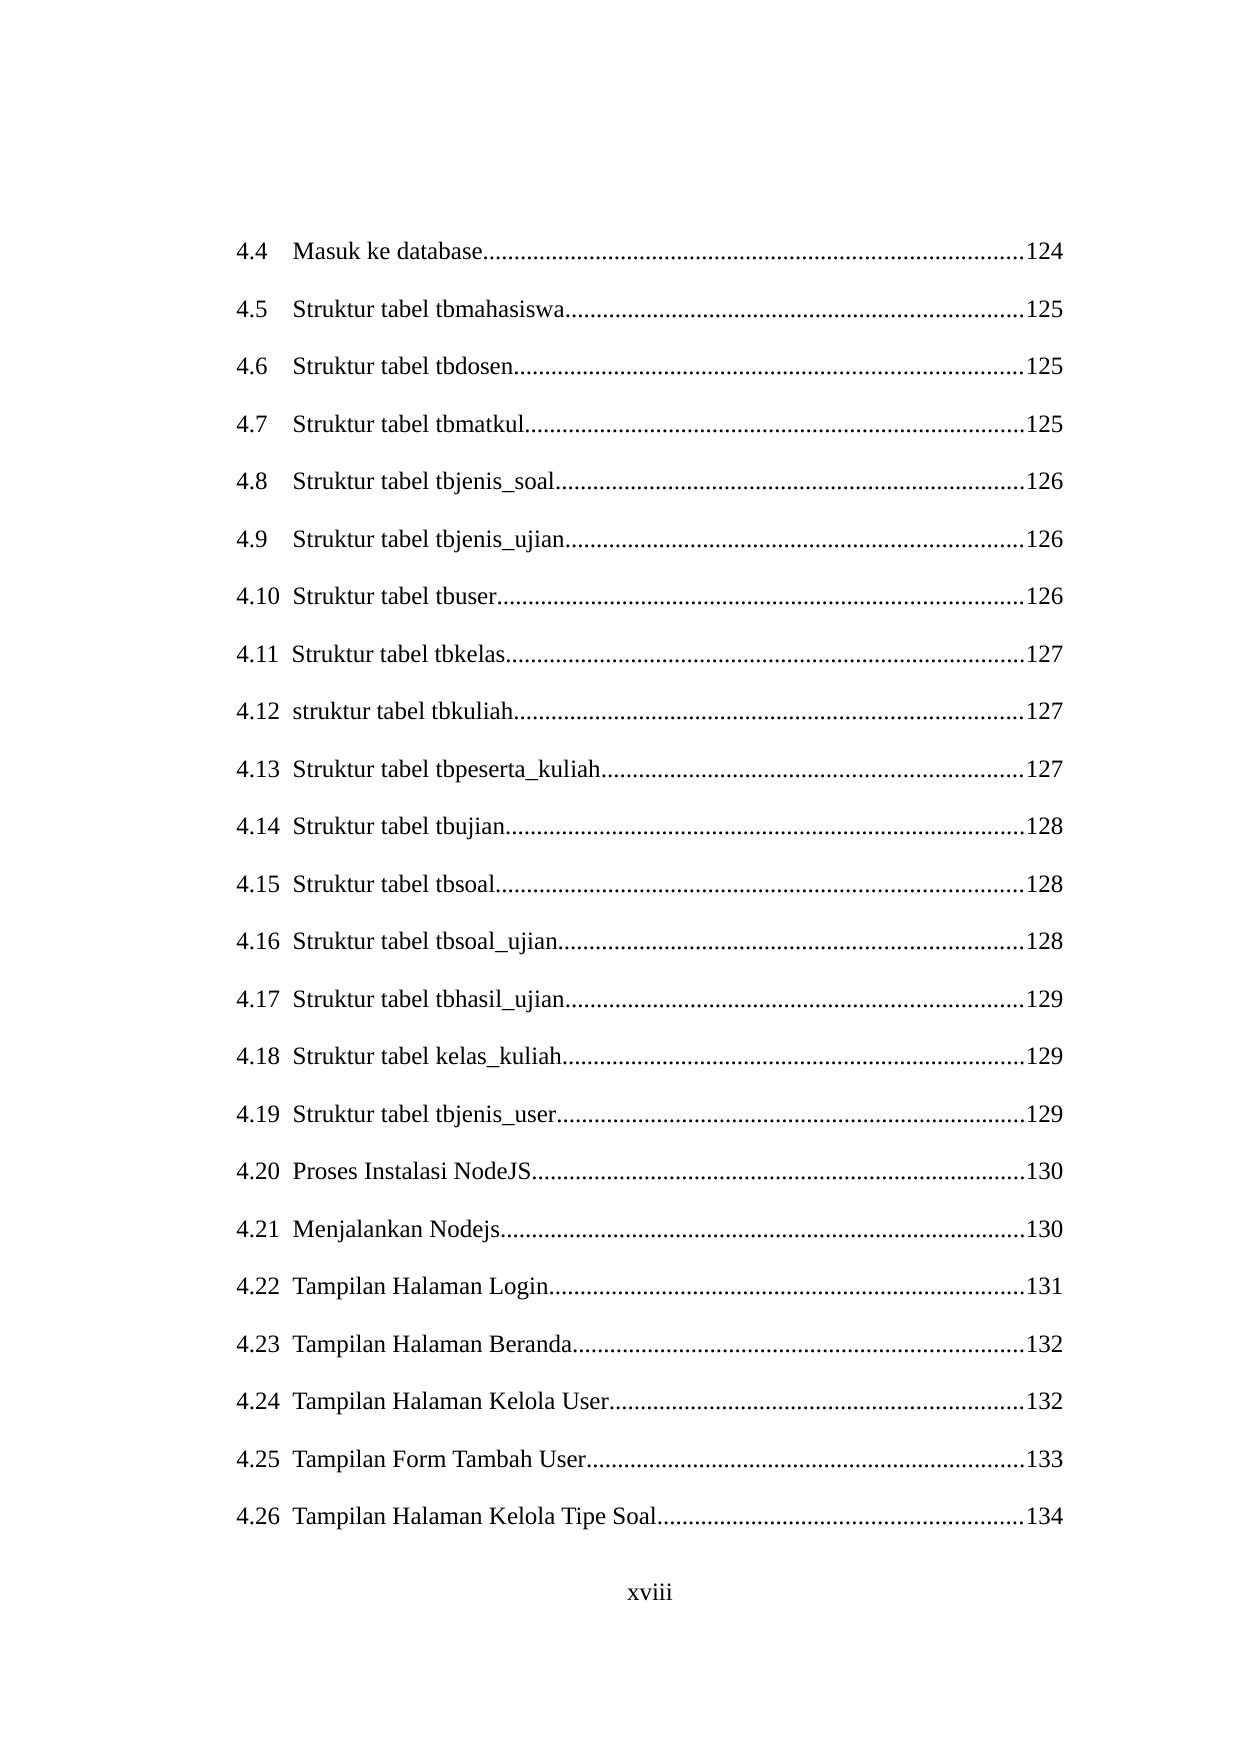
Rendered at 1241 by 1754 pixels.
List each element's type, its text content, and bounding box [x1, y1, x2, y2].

text 4.5 Struktur tabel tbmahasiswa 125 [236, 294, 1063, 322]
text 4.21 Menjalankan Nodejs 130 [236, 1214, 1063, 1242]
text 4.4 Masuk ke database 124 [236, 236, 1063, 265]
text 4.26 Tampilan Halaman Kelola Tipe Soal 134 [236, 1501, 1063, 1530]
text 4.6 Struktur tabel tbdosen 125 [236, 351, 1063, 380]
text 4.9 Struktur tabel tbjenis_ujian 126 [236, 524, 1063, 552]
text 4.25 Tampilan Form Tambah User 133 [236, 1444, 1063, 1472]
text 4.16 Struktur tabel tbsoal_ujian 128 [236, 926, 1063, 955]
text 4.20 Proses Instalasi NodeJS 130 [236, 1156, 1063, 1185]
text 4.22 Tampilan Halaman Login 131 [236, 1271, 1063, 1300]
text 4.19 Struktur tabel tbjenis_user 129 [236, 1099, 1063, 1127]
text 4.23 Tampilan Halaman Beranda 132 [236, 1329, 1063, 1357]
text 4.24 Tampilan Halaman Kelola User 132 [236, 1386, 1063, 1415]
text 4.14 Struktur tabel tbujian 128 [236, 811, 1063, 840]
text 4.10 Struktur tabel tbuser 126 [236, 581, 1063, 610]
text 4.11 Struktur tabel tbkelas 127 [236, 639, 1063, 667]
text 4.7 Struktur tabel tbmatkul 125 [236, 409, 1063, 437]
text 4.12 struktur tabel tbkuliah 127 [236, 696, 1063, 725]
text 4.17 Struktur tabel tbhasil_ujian 129 [236, 984, 1063, 1012]
text 4.18 Struktur tabel kelas_kuliah 129 [236, 1041, 1063, 1070]
text 4.13 Struktur tabel tbpeserta_kuliah 127 [236, 754, 1063, 782]
text 4.15 Struktur tabel tbsoal 128 [236, 869, 1063, 897]
text 4.8 Struktur tabel tbjenis_soal 126 [236, 466, 1063, 495]
